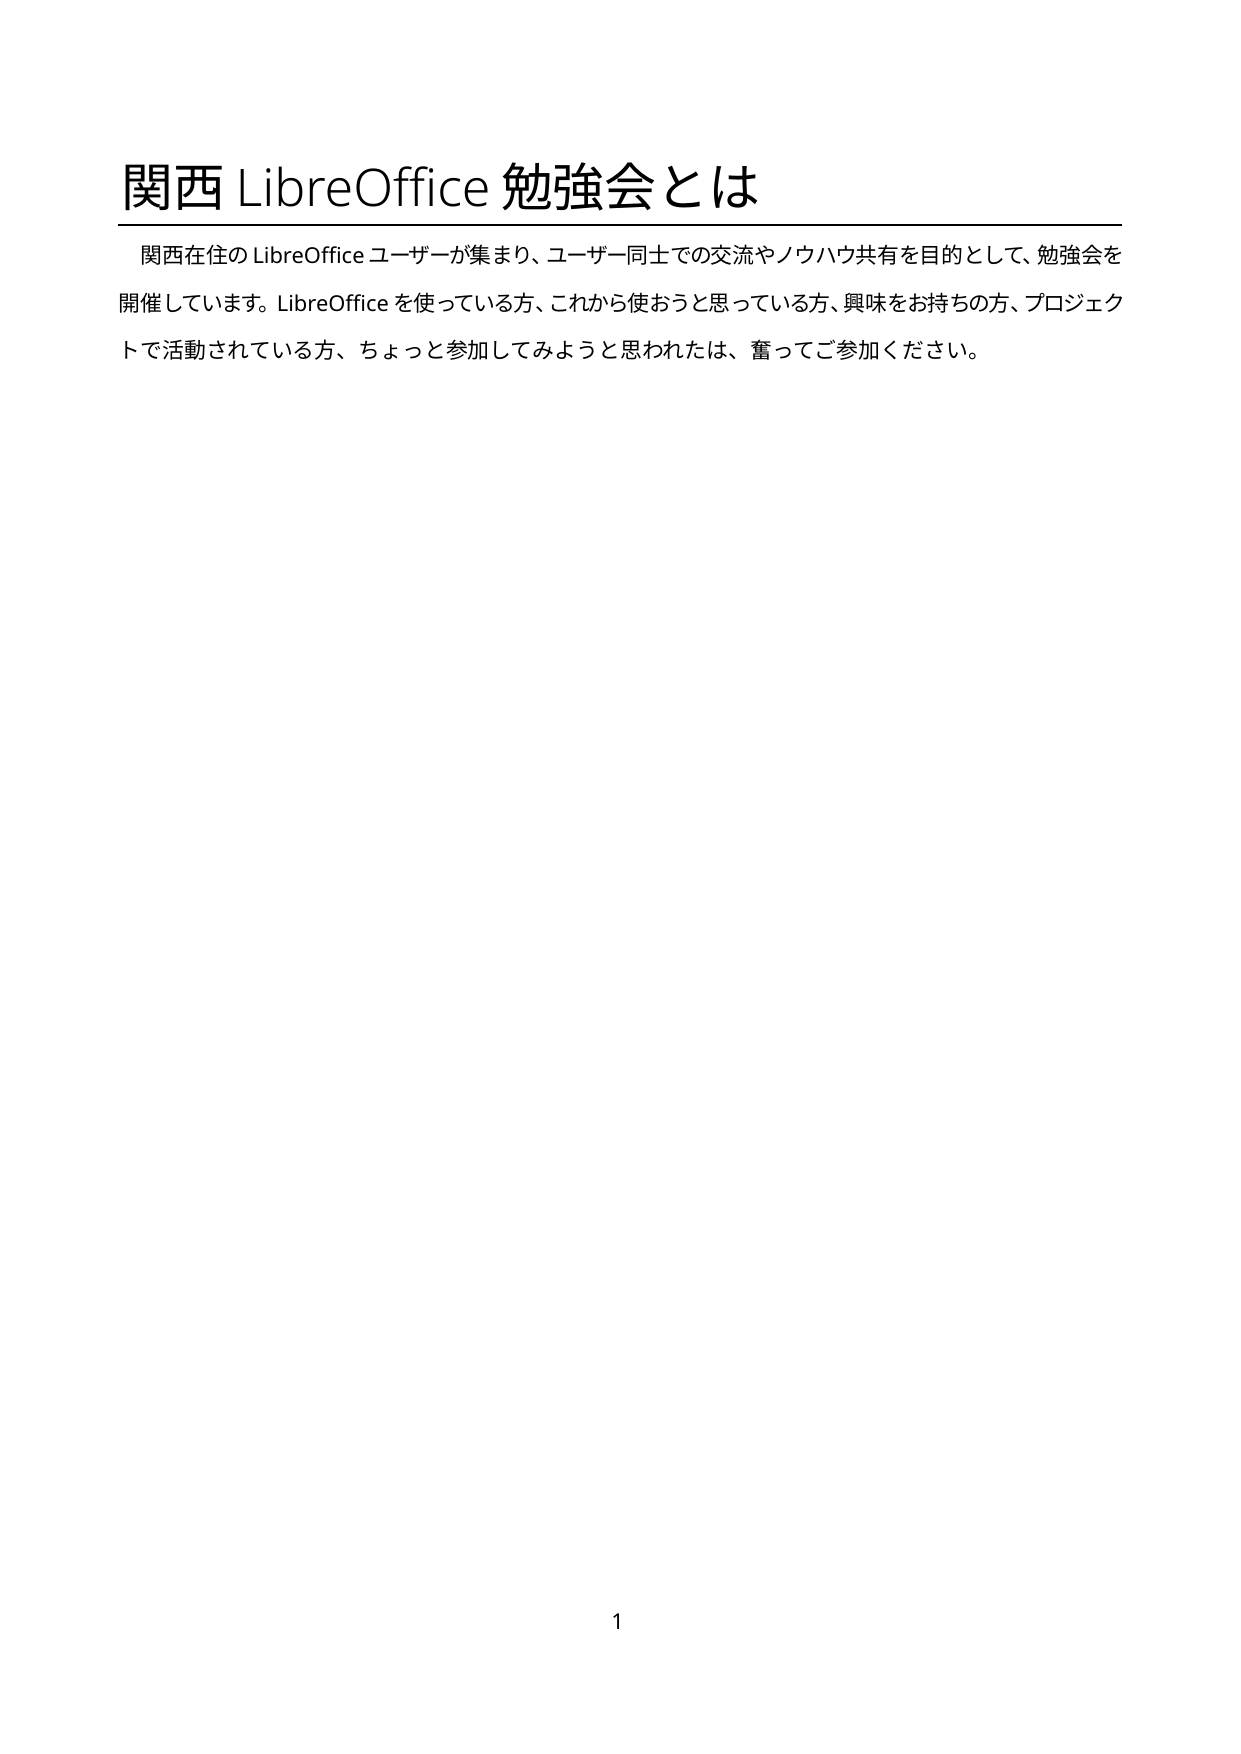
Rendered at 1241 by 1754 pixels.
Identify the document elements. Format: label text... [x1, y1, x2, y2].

subtitle 関西LibreOffice勉強会とは [118, 143, 1122, 224]
text 関西在住のLibreOfficeユーザーが集まり、ユーザー同士での交流やノウハウ共有を目的として、勉強会を開催しています。 LibreOfficeを使っている方、これから使おうと思っている方、興味をお持ちの方、プロジェクトで活動されている方、ちょっと参加してみようと思われたは、奮ってご参加ください。 [118, 238, 1122, 365]
